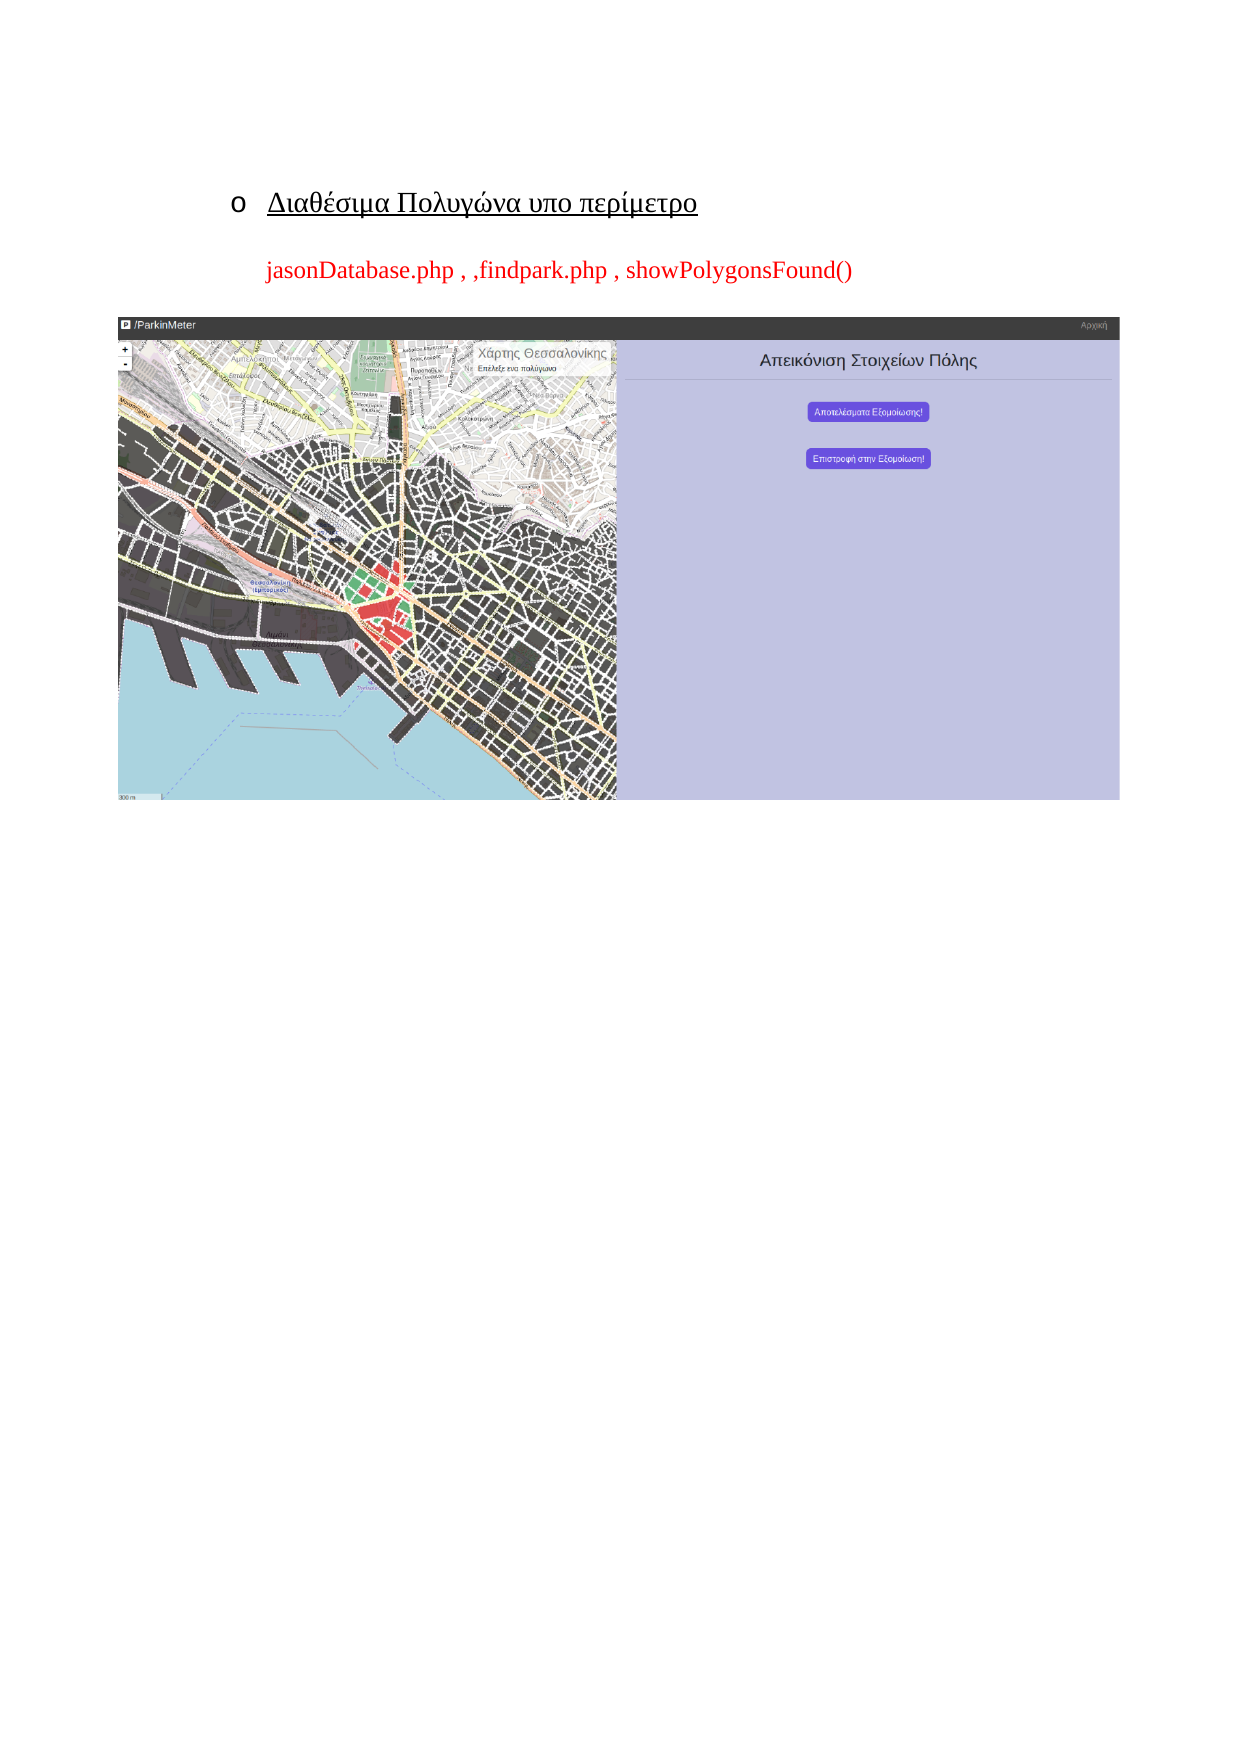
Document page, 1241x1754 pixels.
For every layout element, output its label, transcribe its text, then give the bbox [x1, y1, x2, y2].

text jasonDatabase.php , ,findpark.php , showPolygonsFound() [192, 255, 1122, 283]
list Διαθέσιμα Πολυγώνα υπο περίμετρο [229, 185, 1122, 221]
